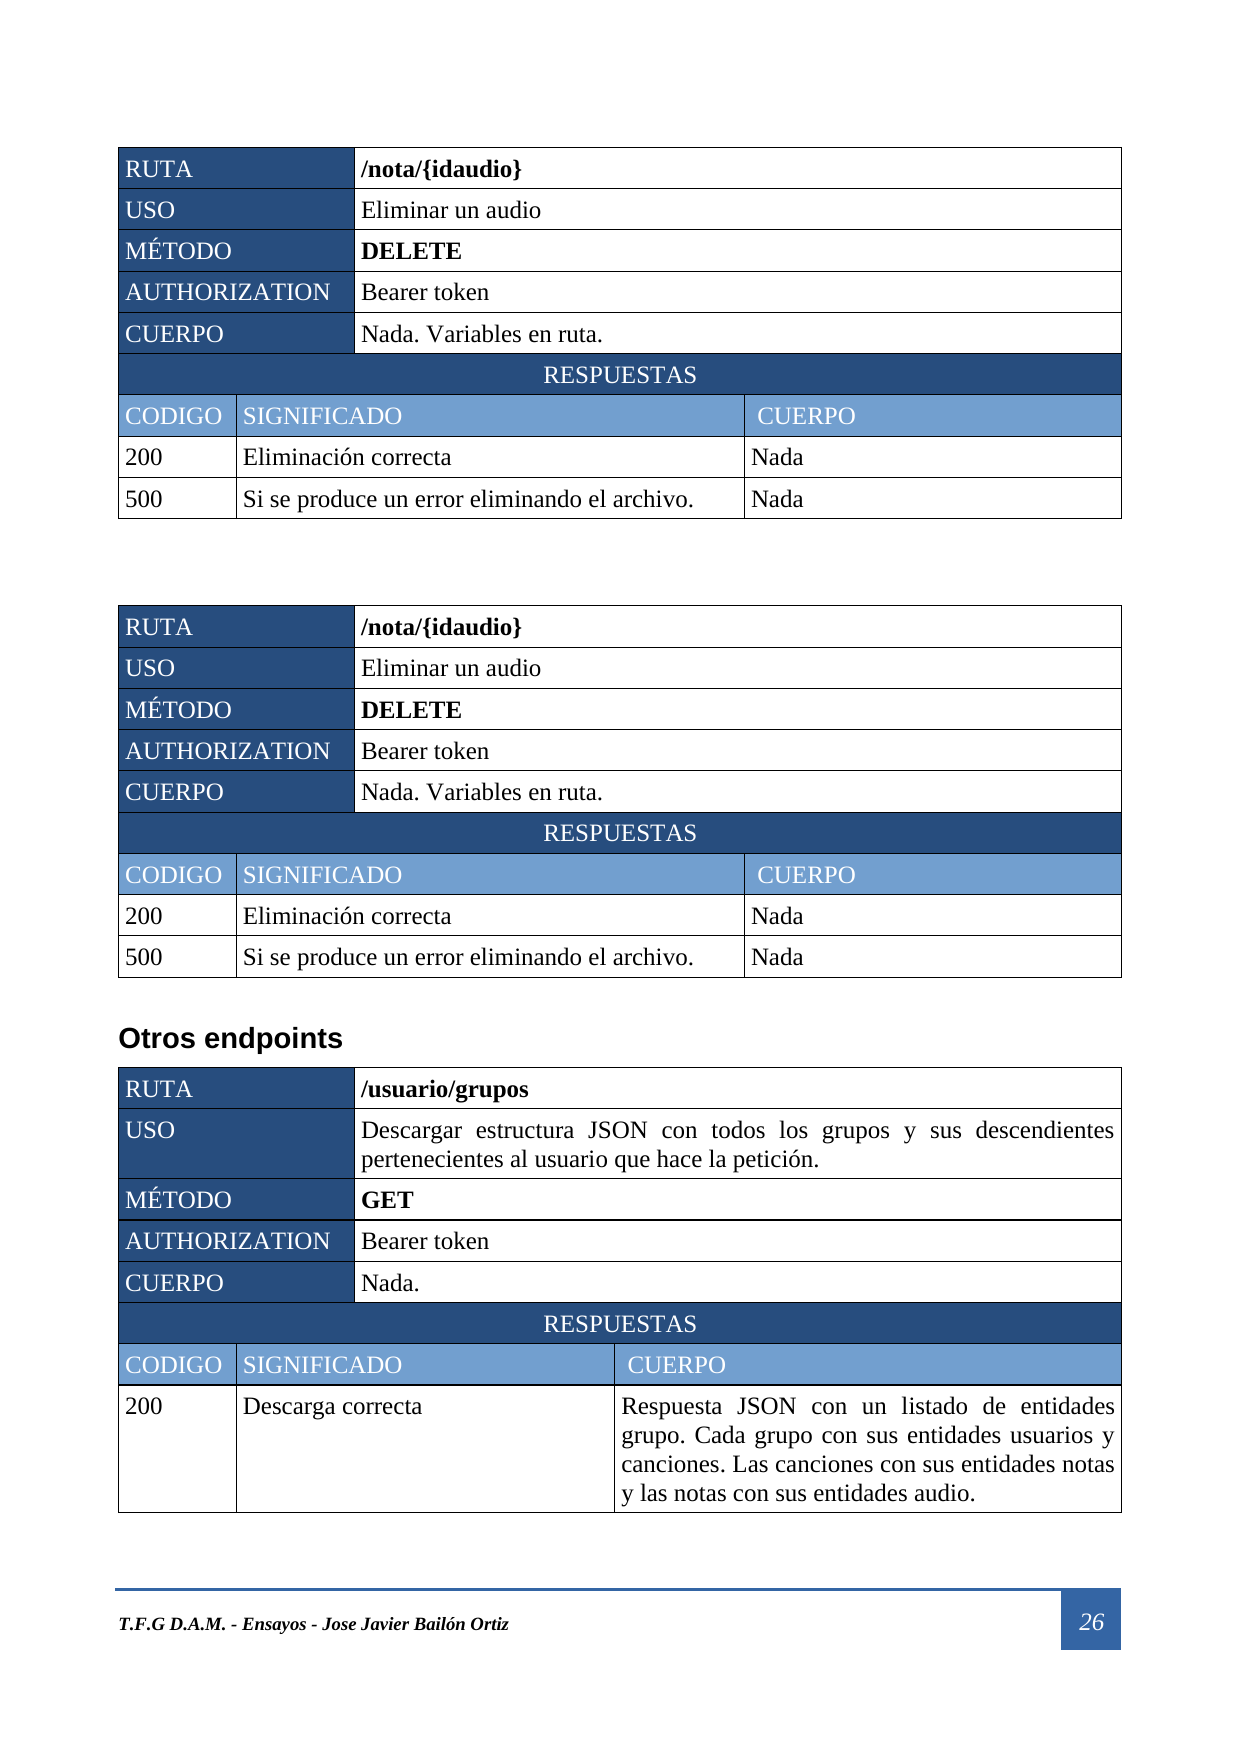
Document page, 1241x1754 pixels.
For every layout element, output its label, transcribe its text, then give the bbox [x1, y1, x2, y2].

table_cell MÉTODO [119, 1179, 354, 1219]
table_cell Nada. [355, 1262, 1121, 1302]
table_cell 500 [119, 478, 236, 518]
table_cell Nada [745, 437, 1121, 477]
table_cell Bearer token [355, 1221, 1121, 1261]
table_cell SIGNIFICADO [237, 1344, 614, 1384]
table_header /nota/{idaudio} [355, 606, 1121, 647]
table_cell Si se produce un error eliminando el archivo. [237, 936, 744, 977]
table_cell CODIGO [119, 854, 236, 894]
table_cell Nada [745, 895, 1121, 935]
table_cell USO [119, 648, 354, 688]
table_cell CODIGO [119, 395, 236, 436]
table_header RUTA [119, 606, 354, 647]
subtitle Otros endpoints [118, 1021, 1122, 1054]
table_cell GET [355, 1179, 1121, 1219]
table_cell CUERPO [745, 395, 1121, 436]
table_cell CUERPO [119, 771, 354, 812]
table_cell Eliminación correcta [237, 895, 744, 935]
table_cell SIGNIFICADO [237, 395, 744, 436]
table_cell RESPUESTAS [119, 813, 1121, 853]
table_cell AUTHORIZATION [119, 1221, 354, 1261]
table_cell 200 [119, 1386, 236, 1512]
table_cell Si se produce un error eliminando el archivo. [237, 478, 744, 518]
table_cell USO [119, 1109, 354, 1178]
table_cell AUTHORIZATION [119, 272, 354, 312]
table_cell CUERPO [615, 1344, 1121, 1384]
table_cell CUERPO [745, 854, 1121, 894]
table_cell USO [119, 189, 354, 229]
table_cell Eliminación correcta [237, 437, 744, 477]
table_cell Nada [745, 478, 1121, 518]
table_cell DELETE [355, 689, 1121, 729]
table_cell Descarga correcta [237, 1386, 614, 1512]
table_header RUTA [119, 148, 354, 188]
table_cell 200 [119, 895, 236, 935]
table_cell DELETE [355, 230, 1121, 271]
table_cell MÉTODO [119, 230, 354, 271]
table_header /nota/{idaudio} [355, 148, 1121, 188]
table_cell Nada. Variables en ruta. [355, 313, 1121, 353]
table_cell AUTHORIZATION [119, 730, 354, 770]
table_cell RESPUESTAS [119, 354, 1121, 394]
table_cell Bearer token [355, 730, 1121, 770]
table_cell MÉTODO [119, 689, 354, 729]
table_cell 200 [119, 437, 236, 477]
table_cell Eliminar un audio [355, 189, 1121, 229]
table_cell CUERPO [119, 1262, 354, 1302]
table_header RUTA [119, 1068, 354, 1108]
table_cell CODIGO [119, 1344, 236, 1384]
table_cell Eliminar un audio [355, 648, 1121, 688]
table_cell Descargar estructura JSON con todos los grupos y sus descendientes pertenecientes al usuario que hace la petición. [355, 1109, 1121, 1178]
table_cell 500 [119, 936, 236, 977]
table_cell Nada. Variables en ruta. [355, 771, 1121, 812]
table_cell Respuesta JSON con un listado de entidades grupo. Cada grupo con sus entidades usuarios y canciones. Las canciones con sus entidades notas y las notas con sus entidades audio. [615, 1386, 1121, 1512]
table_cell Nada [745, 936, 1121, 977]
table_cell RESPUESTAS [119, 1303, 1121, 1343]
table_cell Bearer token [355, 272, 1121, 312]
table_cell CUERPO [119, 313, 354, 353]
table_cell SIGNIFICADO [237, 854, 744, 894]
table_header /usuario/grupos [355, 1068, 1121, 1108]
